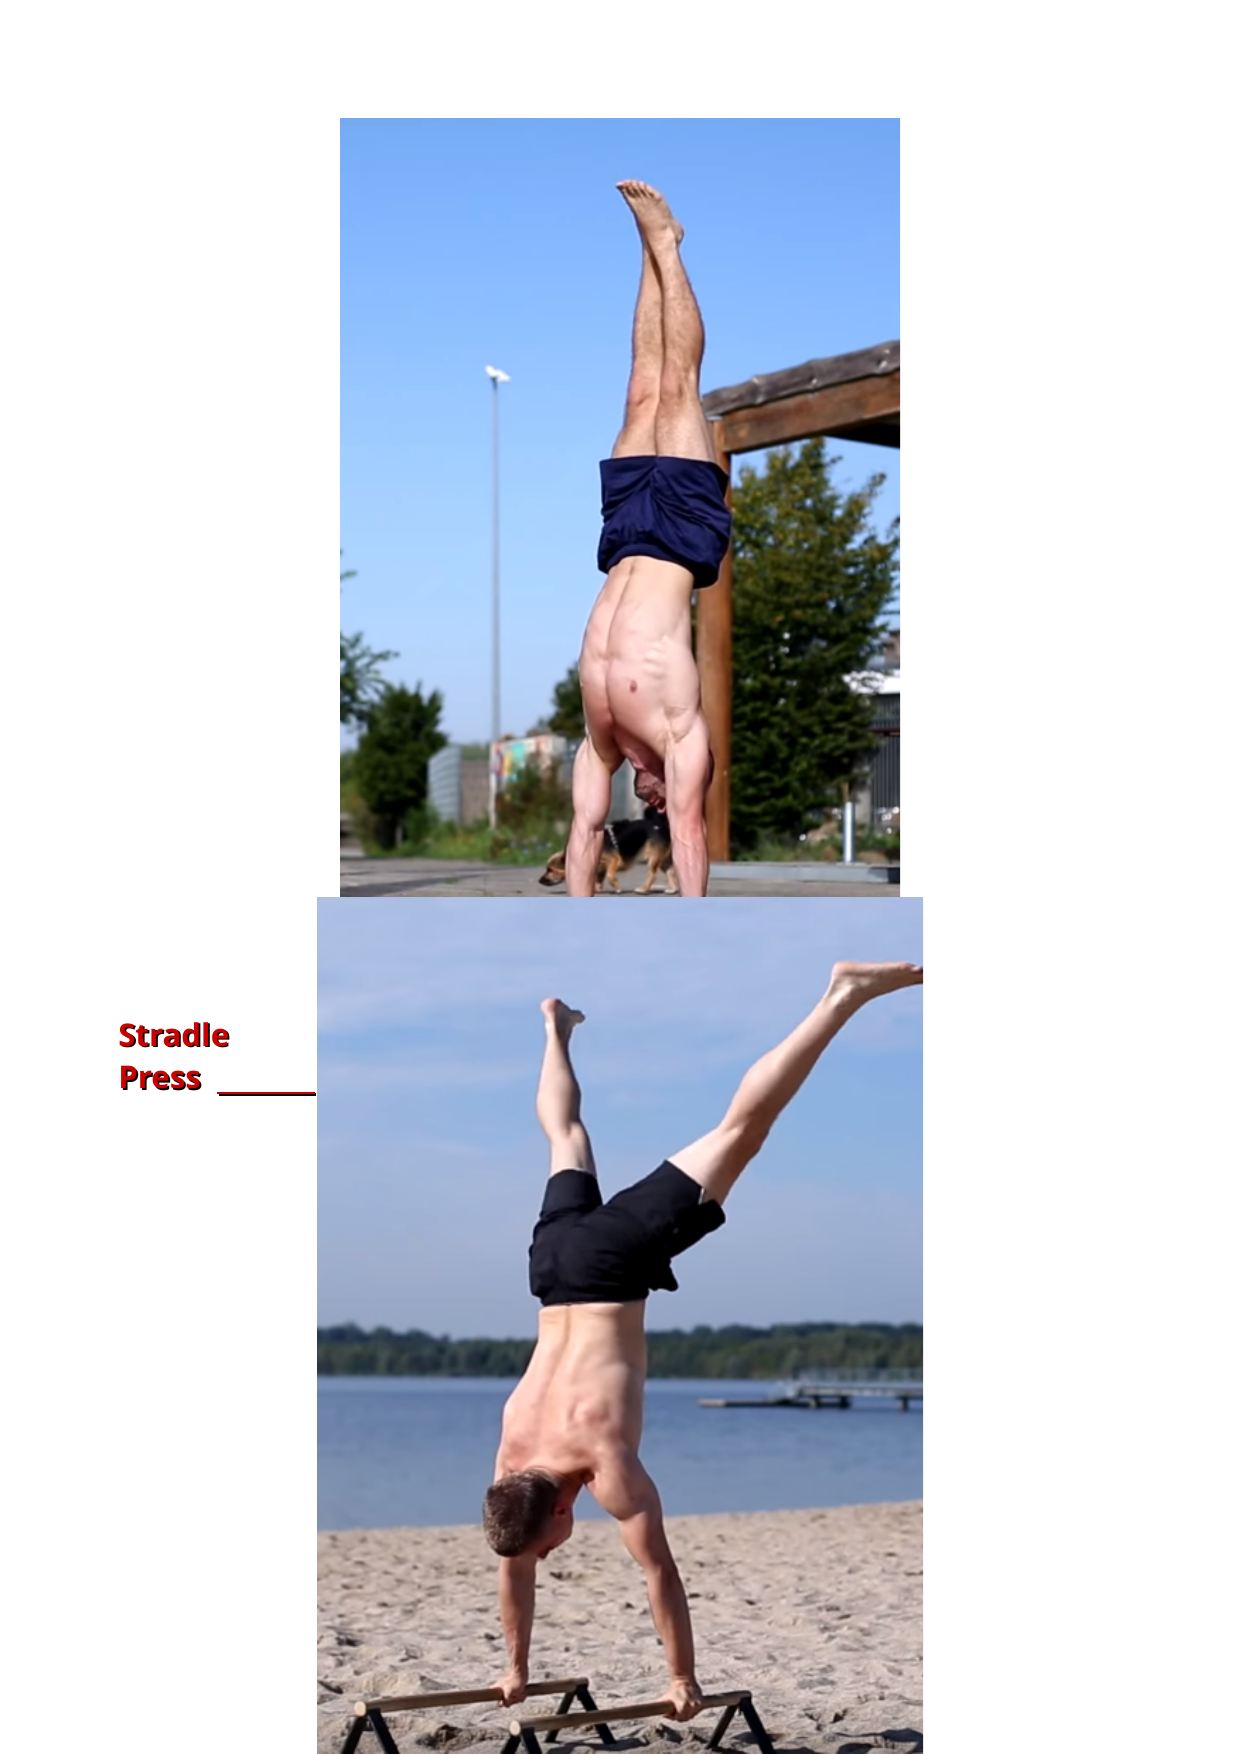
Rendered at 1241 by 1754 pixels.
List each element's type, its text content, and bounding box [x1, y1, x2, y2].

picture [317, 118, 924, 1754]
text Stradle Press [118, 1013, 317, 1098]
text [924, 1013, 1122, 1098]
